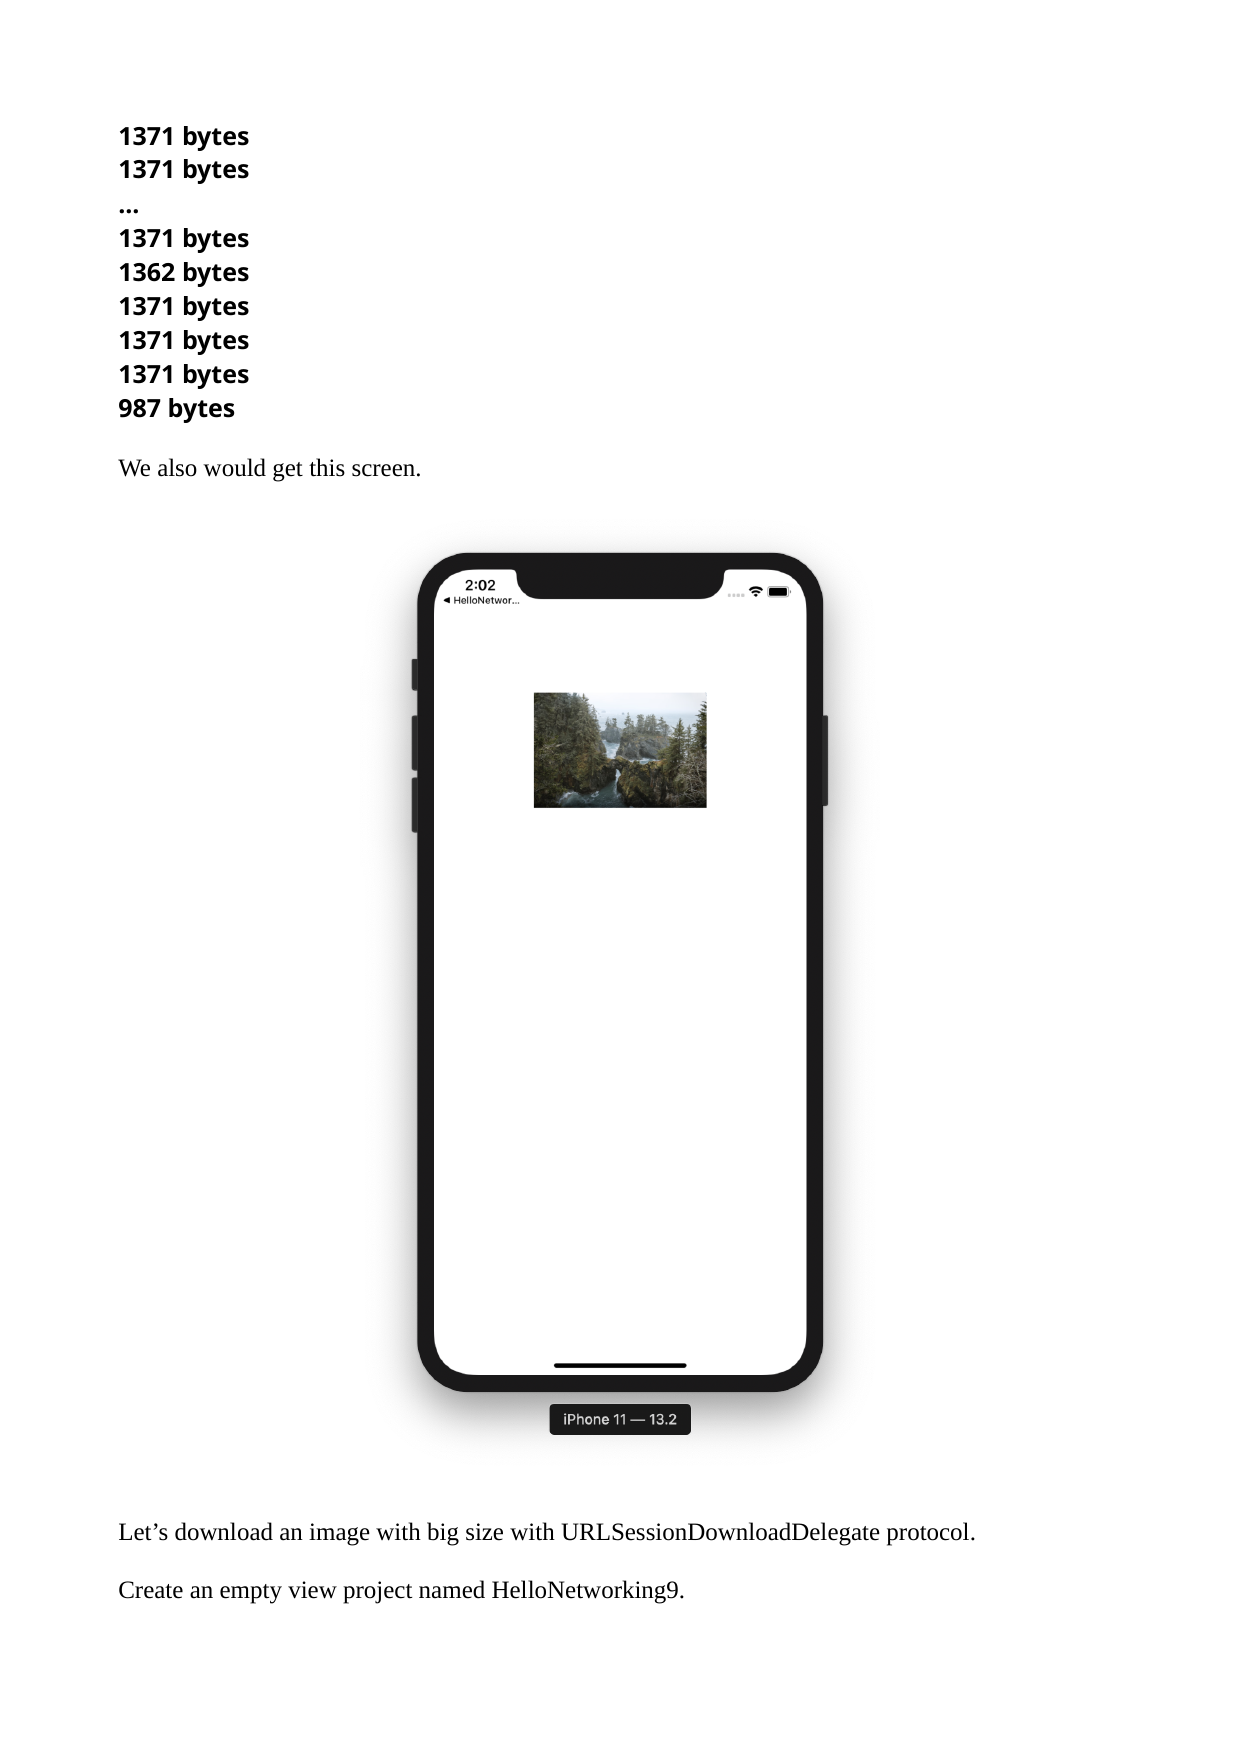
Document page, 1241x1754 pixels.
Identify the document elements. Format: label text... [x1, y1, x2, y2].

text 1362 bytes [118, 254, 1122, 288]
text Let’s download an image with big size with URLSessionDownloadDelegate protocol. [118, 1517, 1122, 1546]
text 1371 bytes [118, 357, 1122, 391]
text 987 bytes [118, 391, 1122, 425]
text 1371 bytes [118, 322, 1122, 357]
text 1371 bytes [118, 288, 1122, 322]
text 1371 bytes [118, 220, 1122, 254]
picture [346, 511, 894, 1474]
text Create an empty view project named HelloNetworking9. [118, 1575, 1122, 1603]
text 1371 bytes [118, 118, 1122, 152]
text 1371 bytes [118, 152, 1122, 186]
text We also would get this screen. [118, 453, 1122, 482]
text ... [118, 186, 1122, 220]
